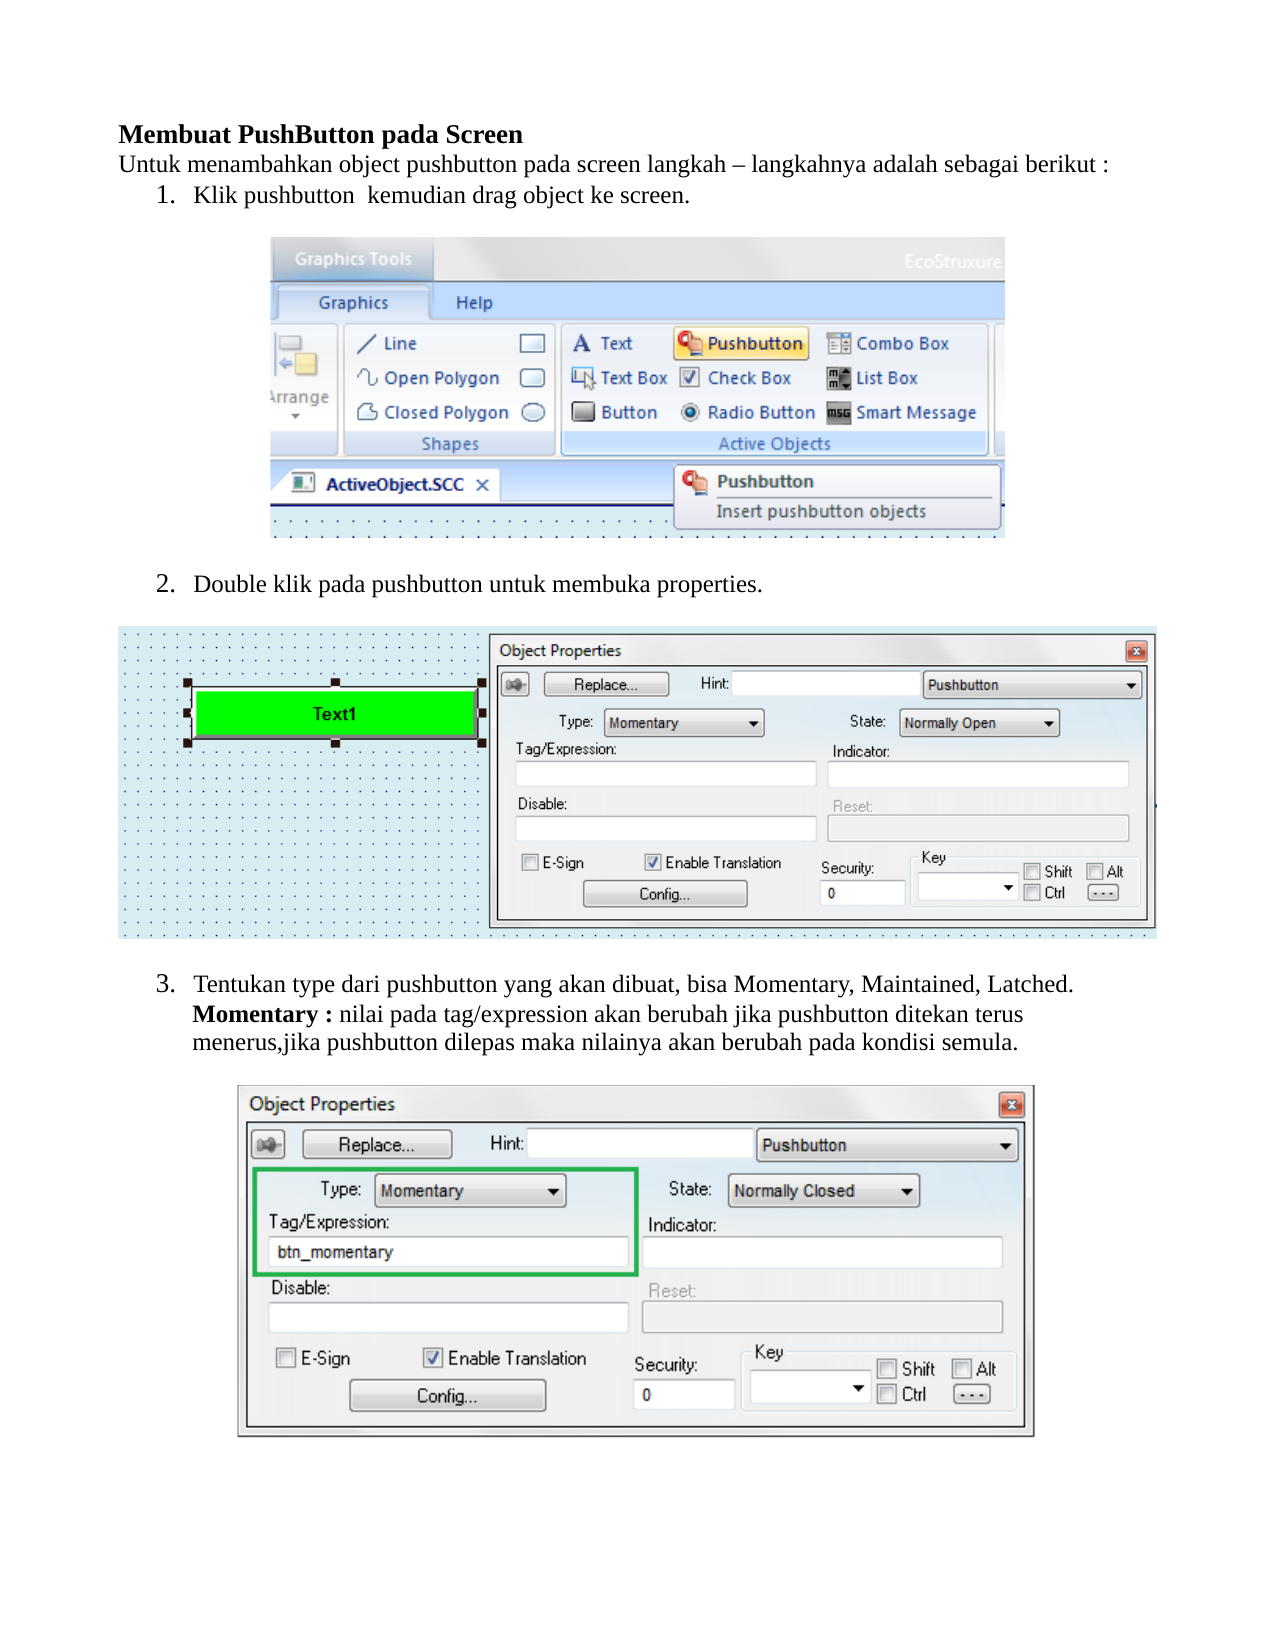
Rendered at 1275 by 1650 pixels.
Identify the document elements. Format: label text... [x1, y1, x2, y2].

text Momentary : nilai pada tag/expression akan berubah jika pushbutton ditekan terus menerus,jika pushbutton dilepas maka nilainya akan berubah pada kondisi semula. [118, 999, 1157, 1056]
picture [270, 237, 1005, 538]
text Membuat PushButton pada Screen [118, 118, 1157, 149]
list Tentukan type dari pushbutton yang akan dibuat, bisa Momentary, Maintained, Latched. [156, 967, 1157, 999]
picture [237, 1085, 1038, 1442]
picture [118, 626, 1157, 939]
list Klik pushbutton kemudian drag object ke screen. [156, 178, 1157, 209]
list Double klik pada pushbutton untuk membuka properties. [156, 567, 1157, 598]
text Untuk menambahkan object pushbutton pada screen langkah – langkahnya adalah sebagai berikut : [118, 149, 1157, 178]
